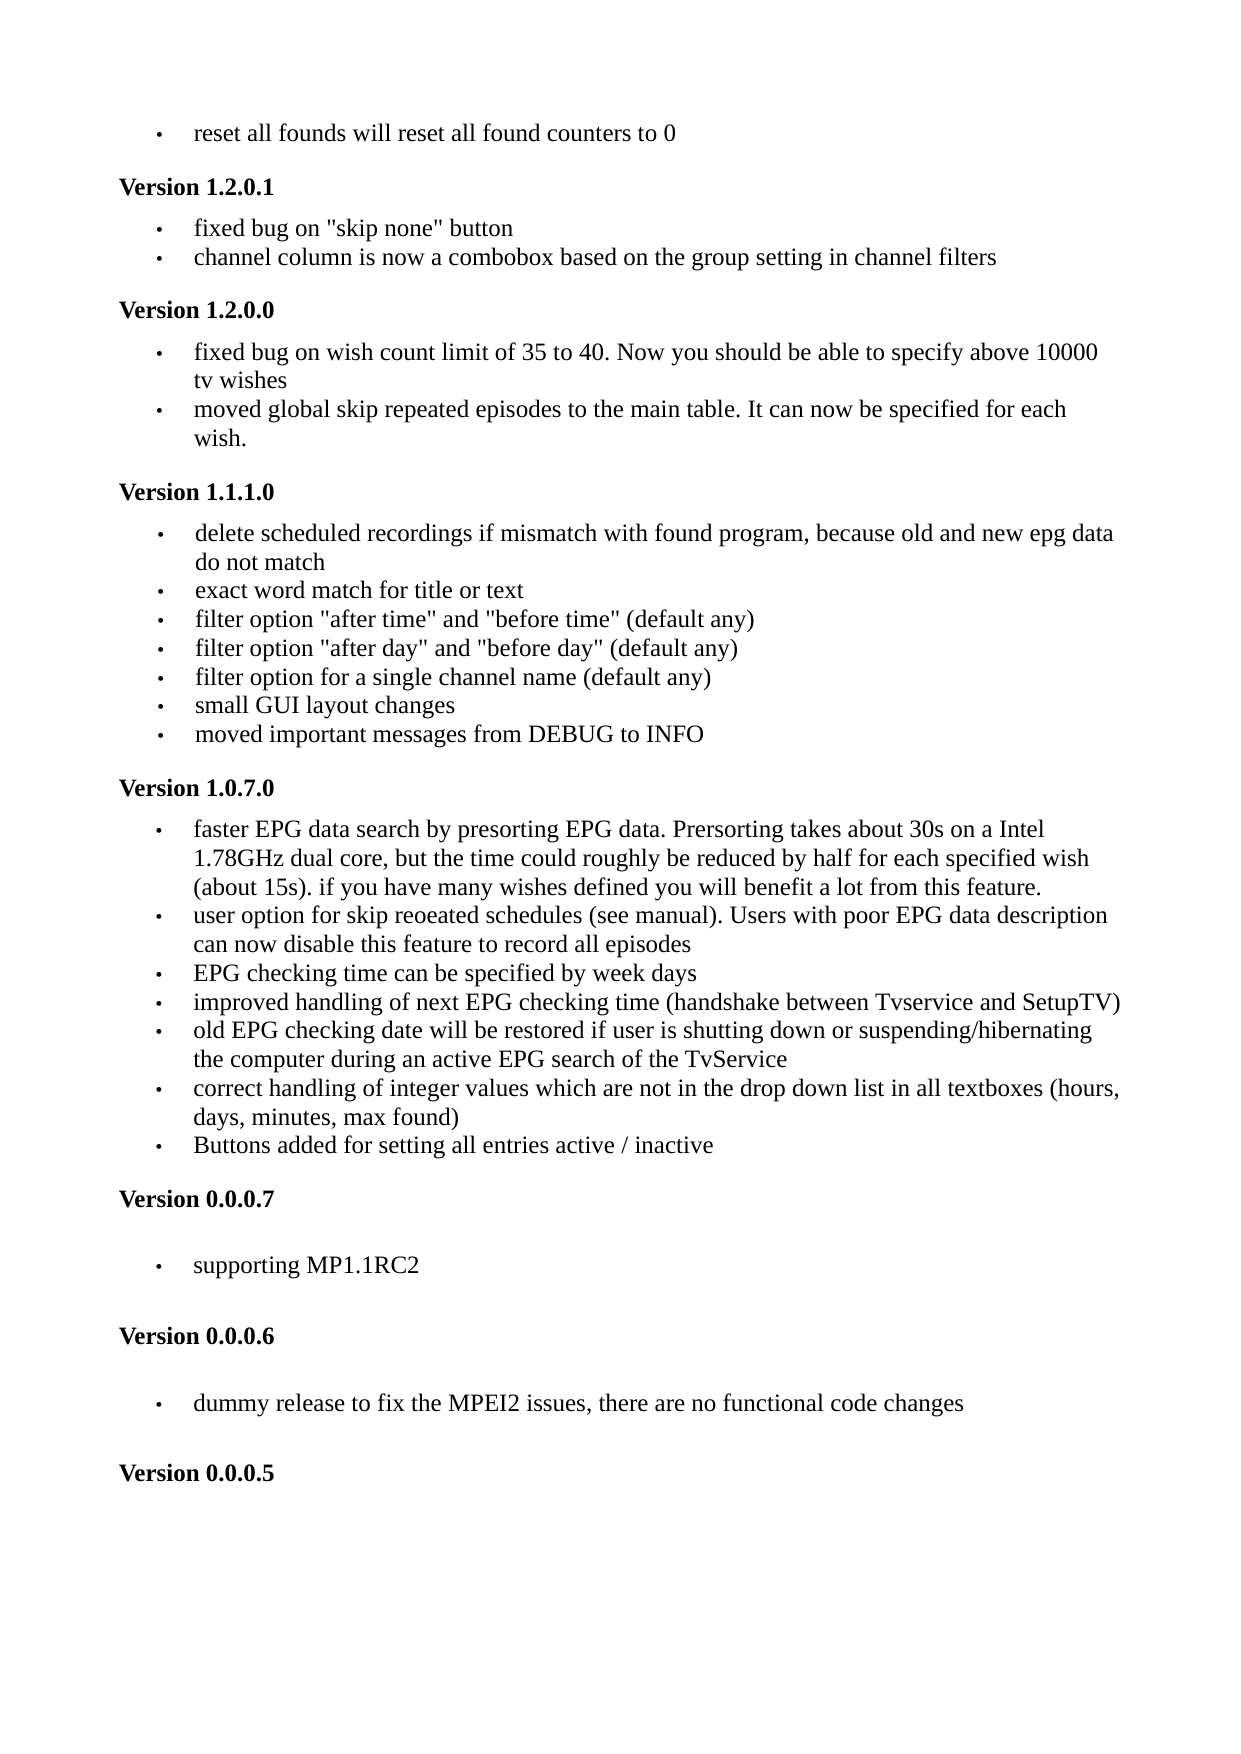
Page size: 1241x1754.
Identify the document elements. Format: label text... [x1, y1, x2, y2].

list exact word match for title or text [157, 576, 1122, 604]
text Version 0.0.0.6 [45, 1317, 1119, 1350]
list moved important messages from DEBUG to INFO [157, 719, 1122, 748]
list user option for skip reoeated schedules (see manual). Users with poor EPG data description can now disable this feature to record all episodes [156, 901, 1122, 958]
text Version 1.2.0.0 [45, 296, 1119, 324]
list improved handling of next EPG checking time (handshake between Tvservice and SetupTV) [156, 987, 1122, 1016]
text Version 0.0.0.7 [45, 1184, 1119, 1213]
text Version 1.1.1.0 [45, 477, 1119, 506]
list Buttons added for setting all entries active / inactive [156, 1131, 1122, 1159]
text Version 0.0.0.5 [45, 1454, 1119, 1488]
list filter option for a single channel name (default any) [157, 662, 1122, 691]
list filter option "after time" and "before time" (default any) [157, 604, 1122, 633]
list reset all founds will reset all found counters to 0 [156, 118, 1122, 147]
text Version 1.0.7.0 [45, 773, 1119, 802]
list fixed bug on "skip none" button [156, 213, 1122, 242]
list fixed bug on wish count limit of 35 to 40. Now you should be able to specify above 10000 tv wishes [156, 337, 1122, 394]
list EPG checking time can be specified by week days [156, 958, 1122, 987]
list faster EPG data search by presorting EPG data. Prersorting takes about 30s on a Intel 1.78GHz dual core, but the time could roughly be reduced by half for each specified wish (about 15s). if you have many wishes defined you will benefit a lot from this feature. [156, 814, 1122, 901]
text Version 1.2.0.1 [45, 172, 1119, 201]
list channel column is now a combobox based on the group setting in channel filters [156, 242, 1122, 271]
list dummy release to fix the MPEI2 issues, there are no functional code changes [156, 1388, 1122, 1417]
list correct handling of integer values which are not in the drop down list in all textboxes (hours, days, minutes, max found) [156, 1073, 1122, 1131]
list supporting MP1.1RC2 [156, 1251, 1122, 1279]
list moved global skip repeated episodes to the main table. It can now be specified for each wish. [156, 394, 1122, 452]
list filter option "after day" and "before day" (default any) [157, 633, 1122, 662]
list delete scheduled recordings if mismatch with found program, because old and new epg data do not match [157, 518, 1122, 576]
list small GUI layout changes [157, 691, 1122, 719]
list old EPG checking date will be restored if user is shutting down or suspending/hibernating the computer during an active EPG search of the TvService [156, 1016, 1122, 1073]
